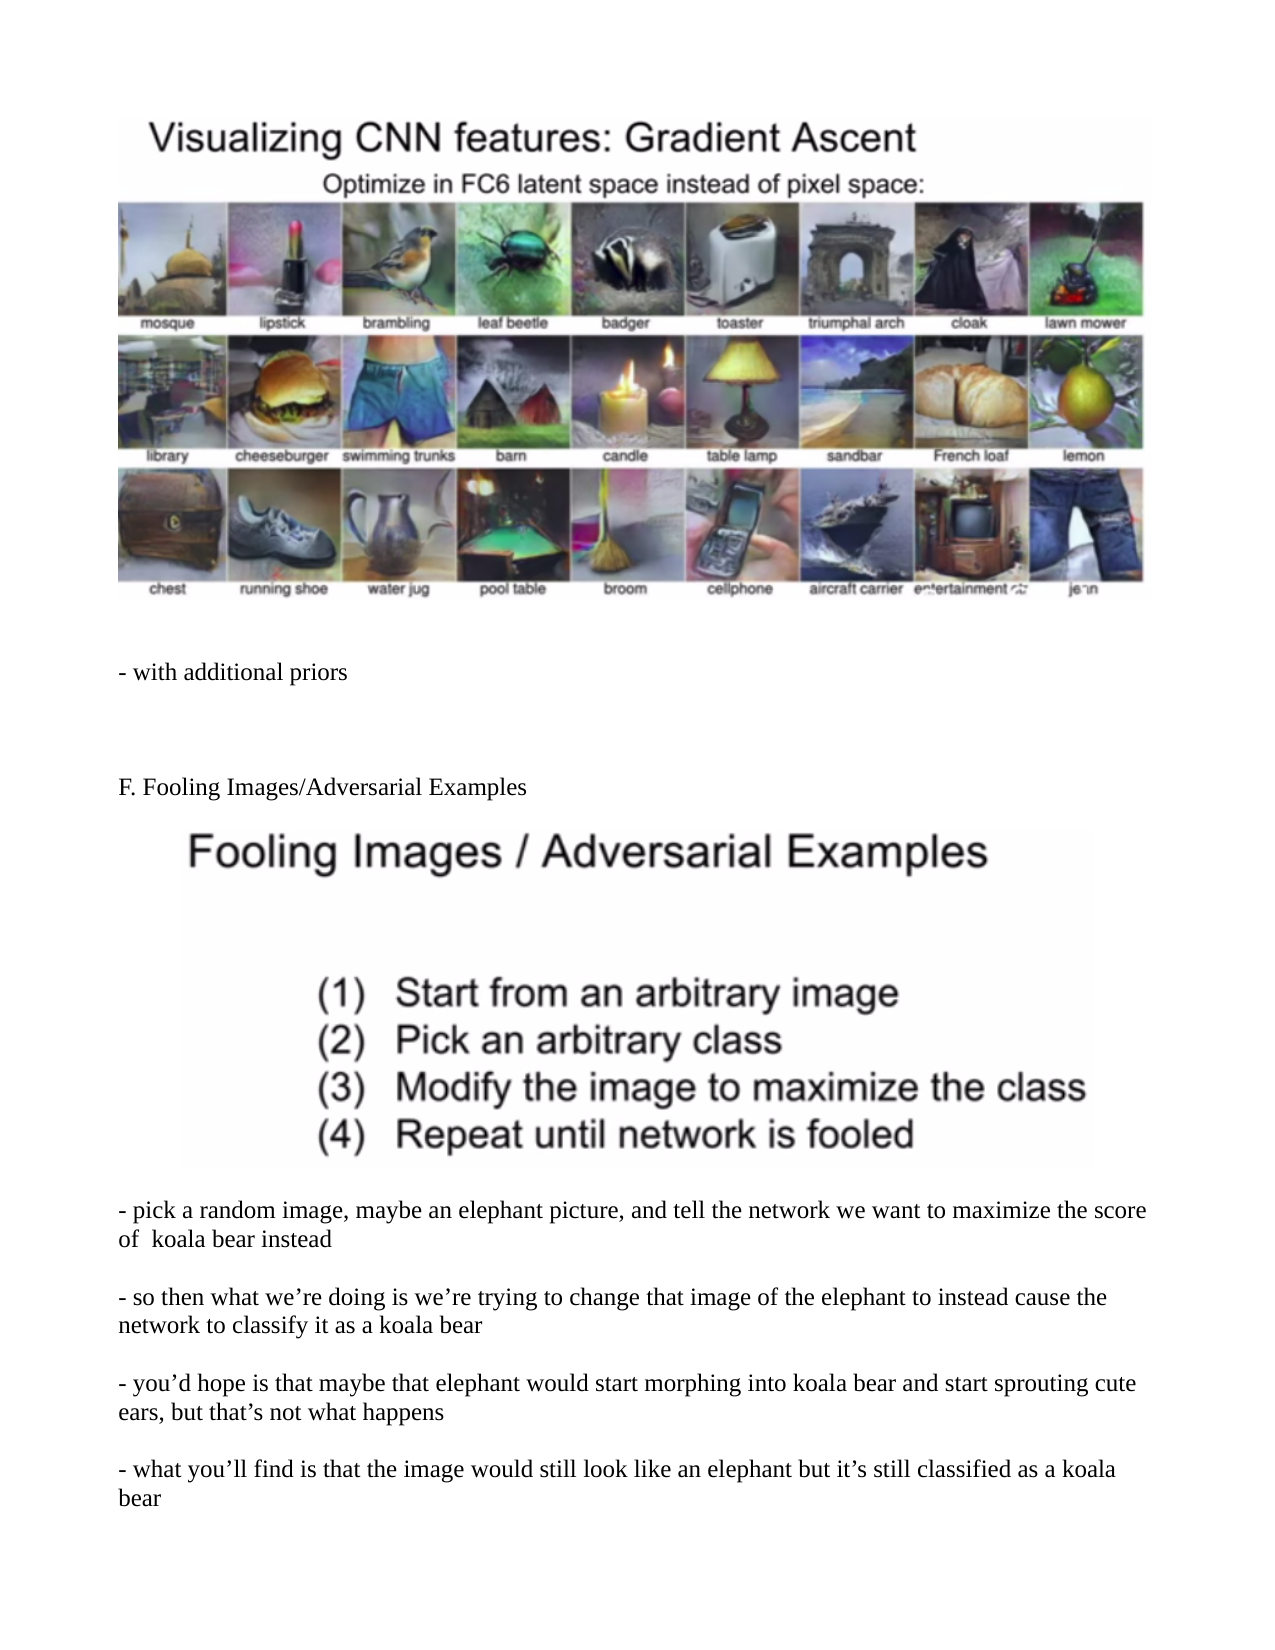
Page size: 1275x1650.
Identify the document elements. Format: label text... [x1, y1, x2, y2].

text - what you’ll find is that the image would still look like an elephant but it’s still classified as a koala bear [118, 1454, 1157, 1512]
text - so then what we’re doing is we’re trying to change that image of the elephant to instead cause the network to classify it as a koala bear [118, 1282, 1157, 1339]
picture [118, 118, 1157, 600]
text - pick a random image, maybe an elephant picture, and tell the network we want to maximize the score of koala bear instead [118, 1195, 1157, 1253]
text - with additional priors [118, 657, 1157, 686]
text F. Fooling Images/Adversarial Examples [118, 772, 1157, 801]
picture [180, 830, 1095, 1167]
text - you’d hope is that maybe that elephant would start morphing into koala bear and start sprouting cute ears, but that’s not what happens [118, 1368, 1157, 1425]
